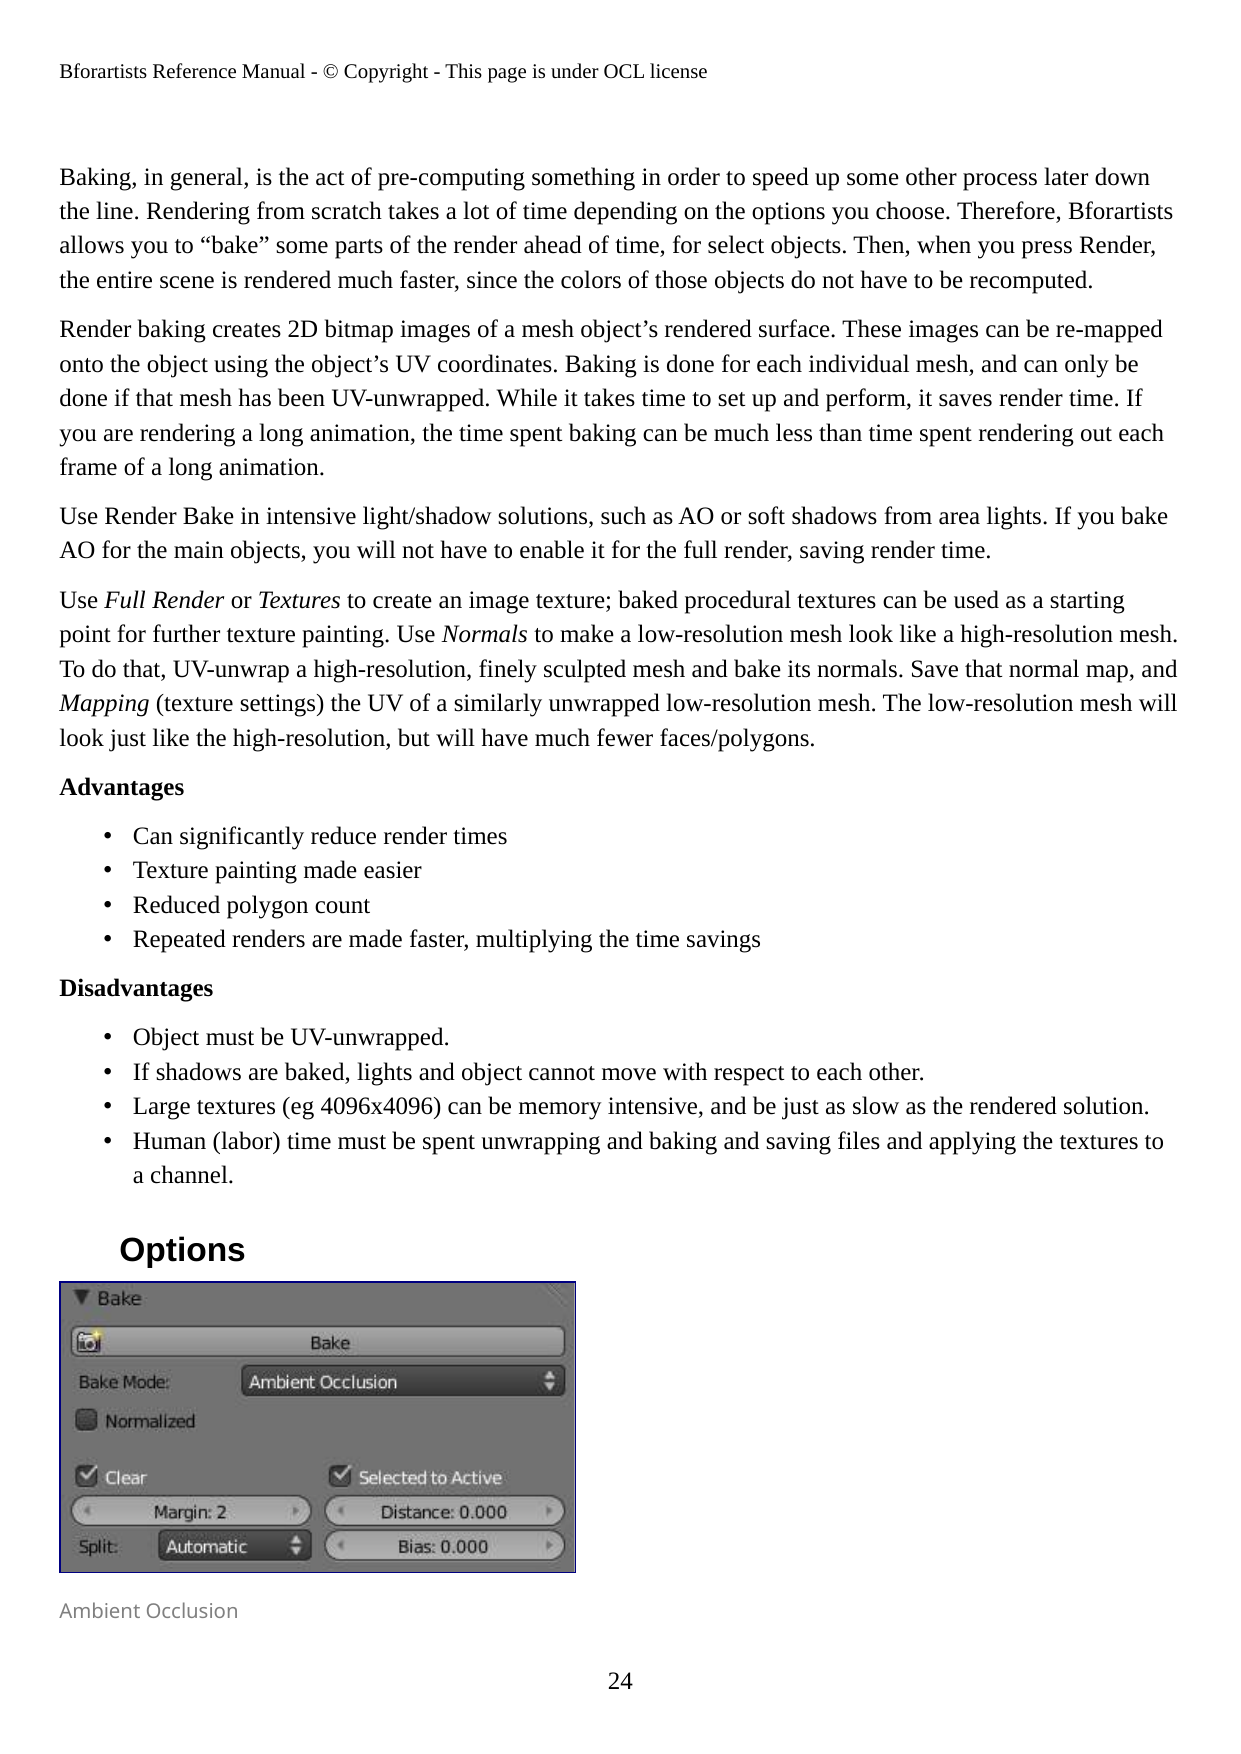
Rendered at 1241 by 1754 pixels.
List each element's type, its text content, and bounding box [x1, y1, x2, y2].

text Use Render Bake in intensive light/shadow solutions, such as AO or soft shadows from area lights. If you bake AO for the main objects, you will not have to enable it for the full render, saving render time. [59, 501, 1181, 564]
list Reduced polygon count [103, 890, 1181, 918]
list Large textures (eg 4096x4096) can be memory intensive, and be just as slow as the rendered solution. [103, 1091, 1181, 1120]
text Ambient Occlusion [59, 1594, 1181, 1625]
list Human (labor) time must be spent unwrapping and baking and saving files and applying the textures to a channel. [103, 1126, 1181, 1189]
list Texture painting made easier [103, 855, 1181, 884]
list Object must be UV-unwrapped. [103, 1022, 1181, 1051]
list Can significantly reduce render times [103, 821, 1181, 849]
list Repeated renders are made faster, multiplying the time savings [103, 924, 1181, 953]
subtitle Options [59, 1230, 1181, 1269]
list If shadows are baked, lights and object cannot move with respect to each other. [103, 1057, 1181, 1086]
text Advantages [59, 772, 1181, 800]
text Disadvantages [59, 973, 1181, 1002]
text Baking, in general, is the act of pre-computing something in order to speed up some other process later down the line. Rendering from scratch takes a lot of time depending on the options you choose. Therefore, Bforartists allows you to “bake” some parts of the render ahead of time, for select objects. Then, when you press Render, the entire scene is rendered much faster, since the colors of those objects do not have to be recomputed. [59, 162, 1181, 294]
text Use Full Render or Textures to create an image texture; baked procedural textures can be used as a starting point for further texture painting. Use Normals to make a low-resolution mesh look like a high-resolution mesh. To do that, UV-unwrap a high-resolution, finely sculpted mesh and bake its normals. Save that normal map, and Mapping (texture settings) the UV of a similarly unwrapped low-resolution mesh. The low-resolution mesh will look just like the high-resolution, but will have much fewer faces/polygons. [59, 585, 1181, 751]
picture [61, 1283, 575, 1572]
text Render baking creates 2D bitmap images of a mesh object’s rendered surface. These images can be re-mapped onto the object using the object’s UV coordinates. Baking is done for each individual mesh, and can only be done if that mesh has been UV-unwrapped. While it takes time to set up and perform, it saves render time. If you are rendering a long animation, the time spent baking can be much less than time spent rendering out each frame of a long animation. [59, 314, 1181, 481]
